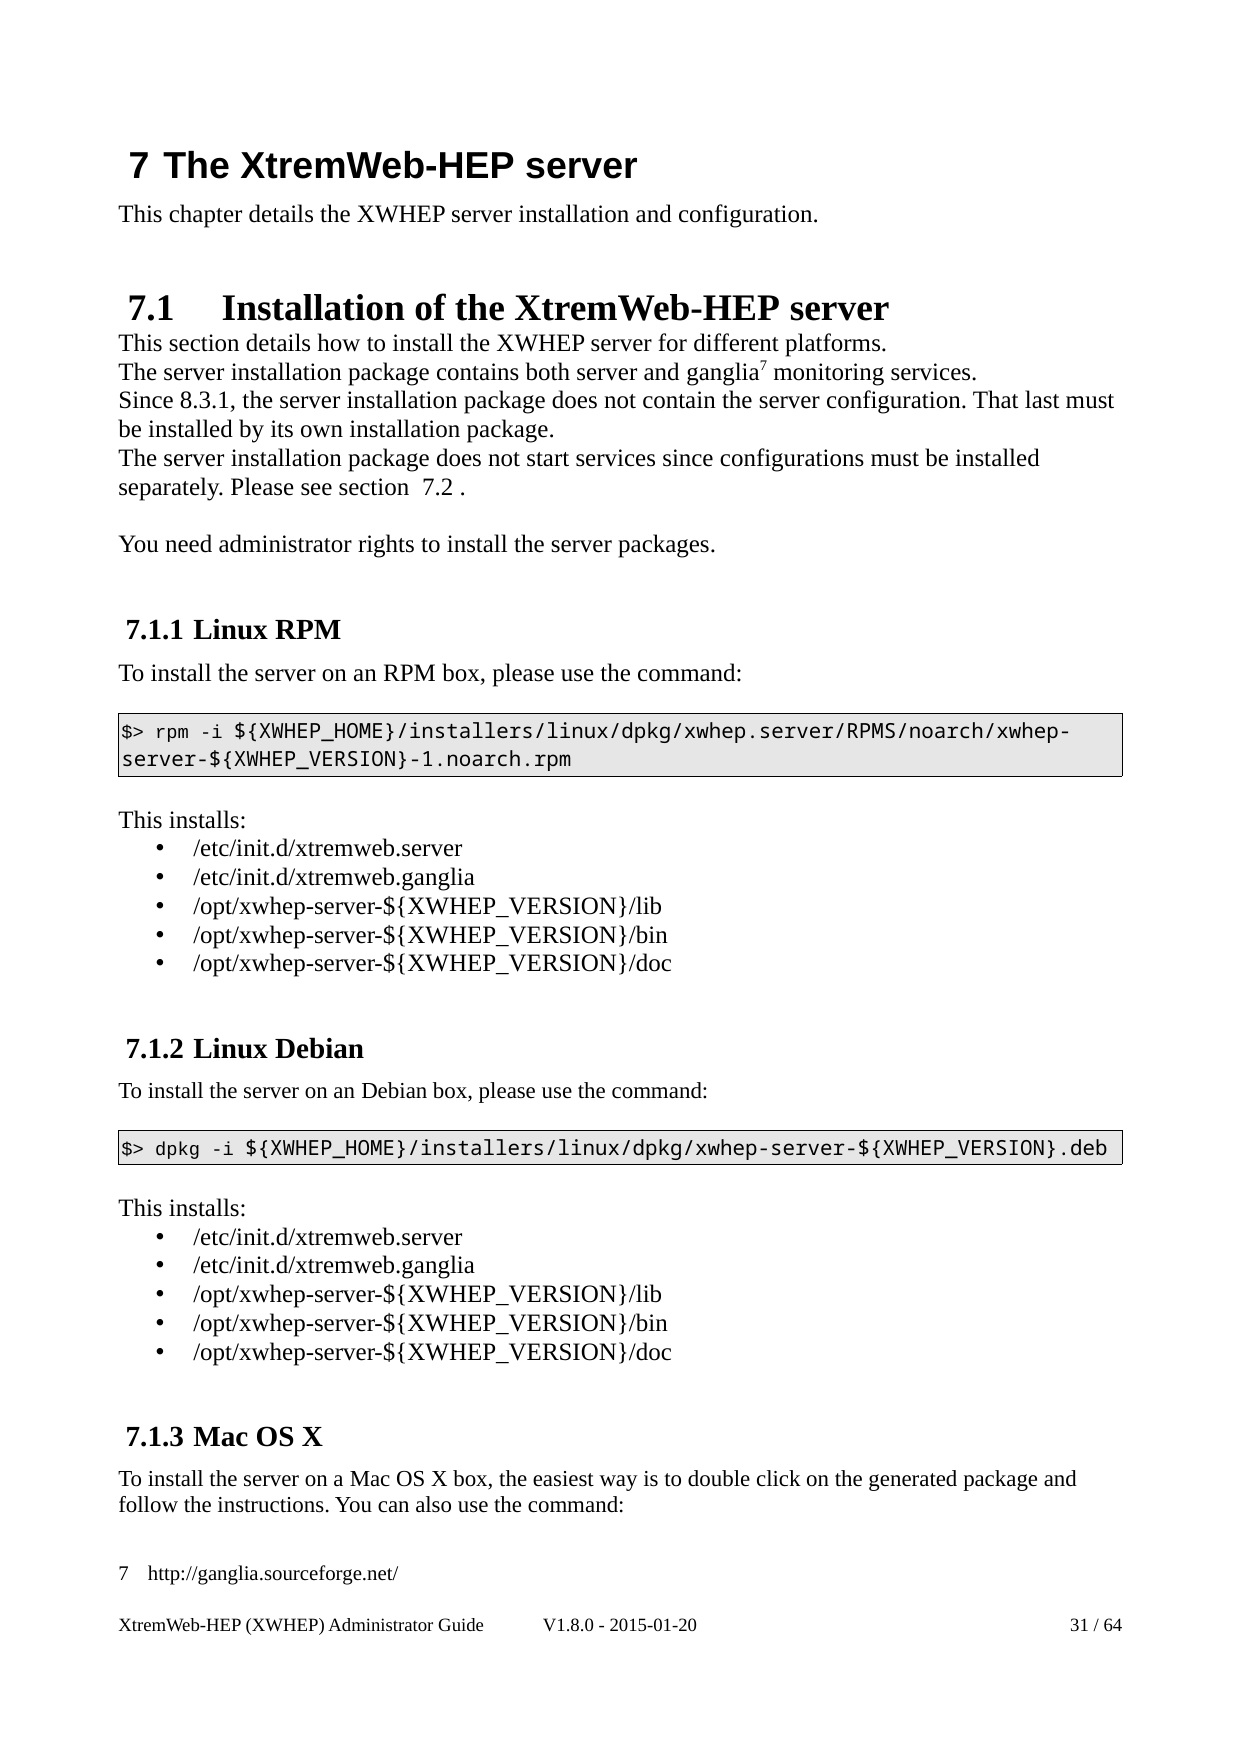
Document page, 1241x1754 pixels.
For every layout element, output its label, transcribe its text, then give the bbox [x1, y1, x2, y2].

list /opt/xwhep-server-${XWHEP_VERSION}/bin [156, 1308, 1122, 1337]
list /etc/init.d/xtremweb.server [156, 1222, 1122, 1250]
text This section details how to install the XWHEP server for different platforms. [118, 328, 1122, 357]
text $> rpm -i ${XWHEP_HOME}/installers/linux/dpkg/xwhep.server/RPMS/noarch/xwhep-server-${XWHEP_VERSION}-1.noarch.rpm [119, 714, 1122, 776]
list /opt/xwhep-server-${XWHEP_VERSION}/doc [156, 948, 1122, 977]
text Since 8.3.1, the server installation package does not contain the server configuration. That last must be installed by its own installation package. [118, 386, 1122, 443]
list /opt/xwhep-server-${XWHEP_VERSION}/lib [156, 891, 1122, 920]
subtitle Installation of the XtremWeb-HEP server [118, 285, 1122, 328]
text You need administrator rights to install the server packages. [118, 529, 1122, 558]
list /etc/init.d/xtremweb.server [156, 833, 1122, 862]
list /opt/xwhep-server-${XWHEP_VERSION}/doc [156, 1337, 1122, 1365]
subtitle Linux Debian [118, 1031, 1122, 1064]
text To install the server on an RPM box, please use the command: [118, 658, 1122, 687]
subtitle Linux RPM [118, 612, 1122, 645]
text The server installation package does not start services since configurations must be installed separately. Please see section 7.2. [118, 443, 1122, 501]
list /etc/init.d/xtremweb.ganglia [156, 1250, 1122, 1279]
subtitle The XtremWeb-HEP server [118, 143, 1122, 186]
text To install the server on an Debian box, please use the command: [118, 1077, 1122, 1103]
text The server installation package contains both server and ganglia monitoring services. [118, 357, 1122, 386]
text To install the server on a Mac OS X box, the easiest way is to double click on the generated package and follow the instructions. You can also use the command: [118, 1465, 1122, 1518]
list /opt/xwhep-server-${XWHEP_VERSION}/lib [156, 1279, 1122, 1308]
text This installs: [118, 805, 1122, 833]
list /etc/init.d/xtremweb.ganglia [156, 862, 1122, 891]
text This chapter details the XWHEP server installation and configuration. [118, 199, 1122, 227]
text This installs: [118, 1193, 1122, 1222]
list /opt/xwhep-server-${XWHEP_VERSION}/bin [156, 920, 1122, 948]
subtitle Mac OS X [118, 1419, 1122, 1453]
text $> dpkg -i ${XWHEP_HOME}/installers/linux/dpkg/xwhep-server-${XWHEP_VERSION}.deb [119, 1131, 1122, 1164]
text http://ganglia.sourceforge.net/ [118, 1561, 1122, 1585]
